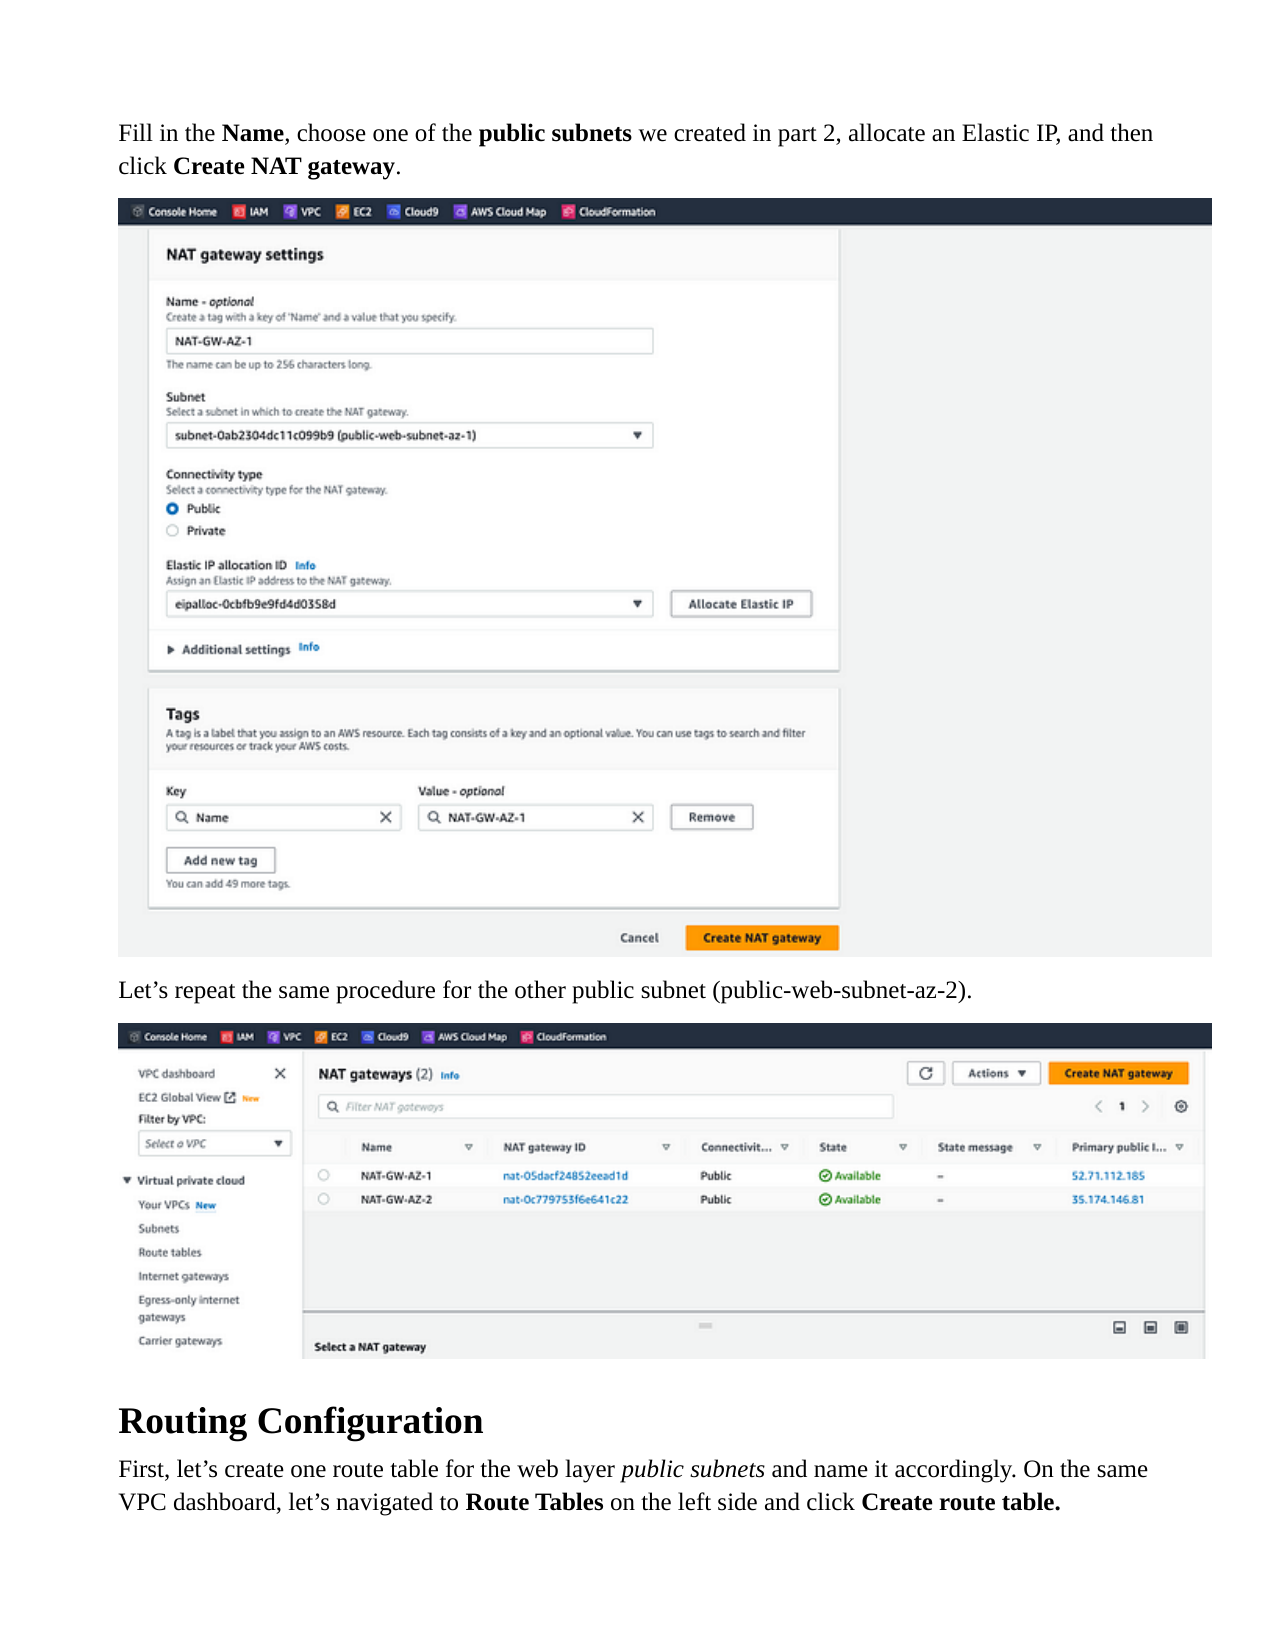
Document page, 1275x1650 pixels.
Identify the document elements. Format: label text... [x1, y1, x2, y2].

subtitle Routing Configuration [118, 1399, 1157, 1442]
picture [118, 198, 1212, 957]
text Let’s repeat the same procedure for the other public subnet (public-web-subnet-az-2). [118, 975, 1157, 1004]
text Fill in the Name, choose one of the public subnets we created in part 2, allocate an Elastic IP, and then click Create NAT gateway. [118, 118, 1157, 180]
text First, let’s create one route table for the web layer public subnets and name it accordingly. On the same VPC dashboard, let’s navigated to Route Tables on the left side and click Create route table. [118, 1454, 1157, 1516]
picture [118, 1023, 1212, 1359]
